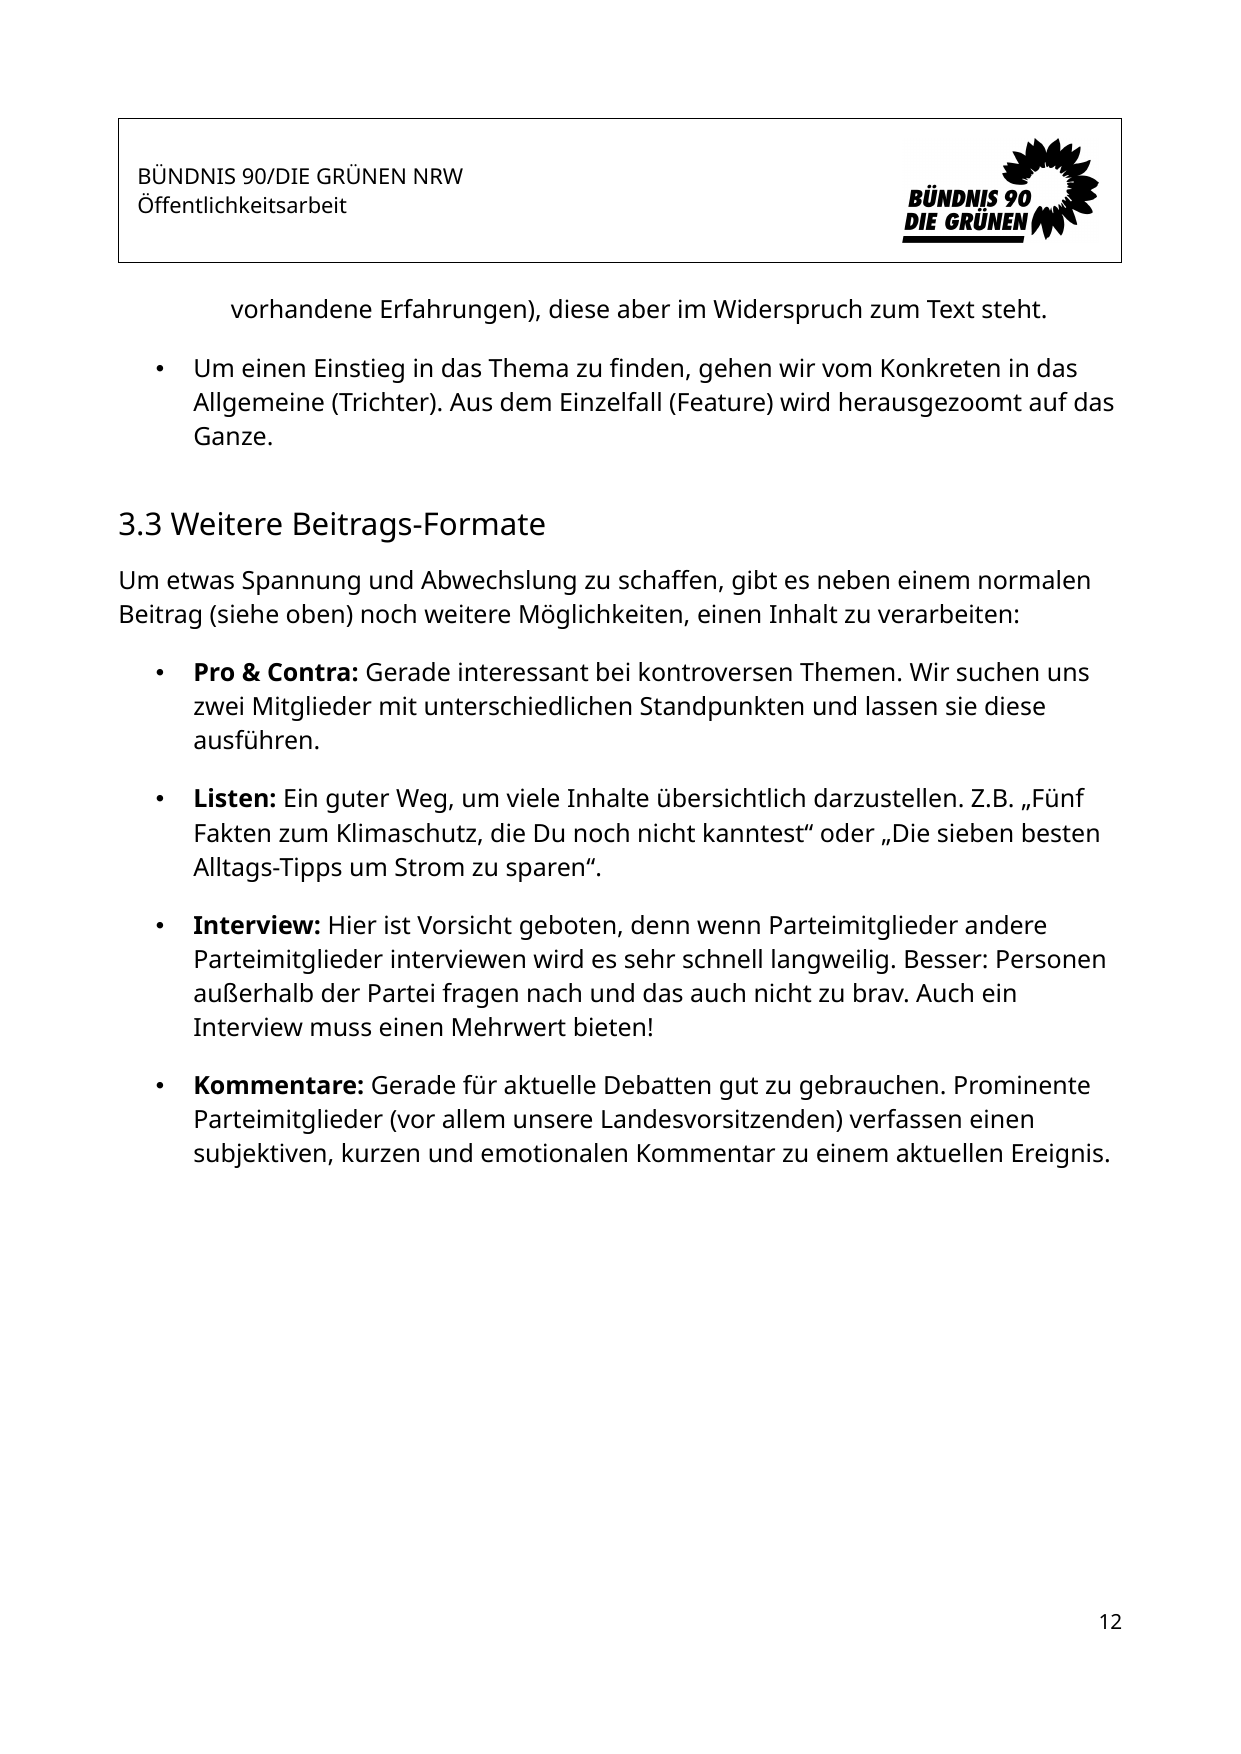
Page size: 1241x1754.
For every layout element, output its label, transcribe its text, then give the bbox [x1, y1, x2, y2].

picture [902, 138, 1099, 243]
subtitle 3.3 Weitere Beitrags-Formate [118, 502, 1122, 544]
list Kommentare: Gerade für aktuelle Debatten gut zu gebrauchen. Prominente Parteimitglieder (vor allem unsere Landesvorsitzenden) verfassen einen subjektiven, kurzen und emotionalen Kommentar zu einem aktuellen Ereignis. [156, 1068, 1122, 1170]
list Um einen Einstieg in das Thema zu finden, gehen wir vom Konkreten in das Allgemeine (Trichter). Aus dem Einzelfall (Feature) wird herausgezoomt auf das Ganze. [156, 350, 1122, 453]
list Interview: Hier ist Vorsicht geboten, denn wenn Parteimitglieder andere Parteimitglieder interviewen wird es sehr schnell langweilig. Besser: Personen außerhalb der Partei fragen nach und das auch nicht zu brav. Auch ein Interview muss einen Mehrwert bieten! [156, 907, 1122, 1044]
list vorhandene Erfahrungen), diese aber im Widerspruch zum Text steht. [193, 292, 1122, 326]
list Listen: Ein guter Weg, um viele Inhalte übersichtlich darzustellen. Z.B. „Fünf Fakten zum Klimaschutz, die Du noch nicht kanntest“ oder „Die sieben besten Alltags-Tipps um Strom zu sparen“. [156, 781, 1122, 883]
text Um etwas Spannung und Abwechslung zu schaffen, gibt es neben einem normalen Beitrag (siehe oben) noch weitere Möglichkeiten, einen Inhalt zu verarbeiten: [118, 562, 1122, 631]
list Pro & Contra: Gerade interessant bei kontroversen Themen. Wir suchen uns zwei Mitglieder mit unterschiedlichen Standpunkten und lassen sie diese ausführen. [156, 655, 1122, 757]
